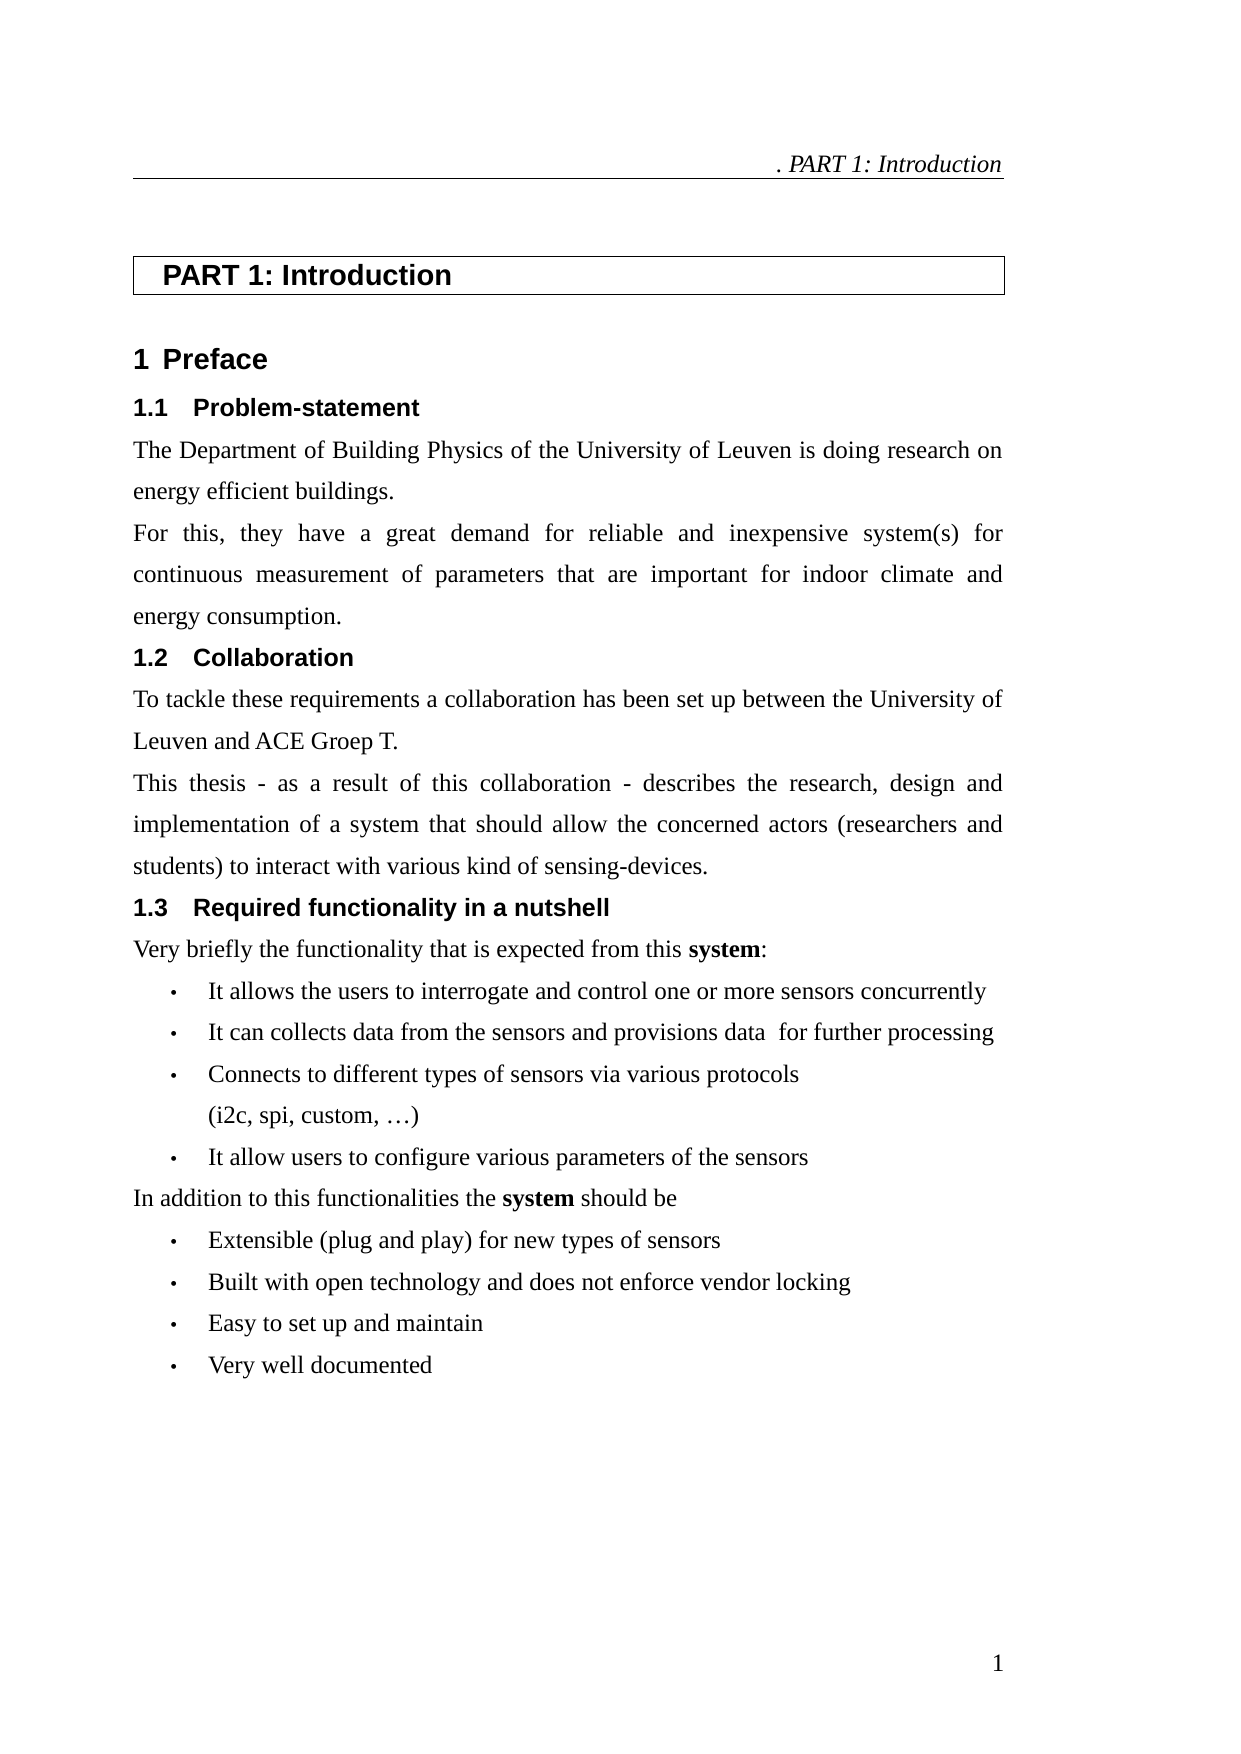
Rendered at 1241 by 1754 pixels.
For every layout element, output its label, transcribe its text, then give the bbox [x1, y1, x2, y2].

text This thesis - as a result of this collaboration - describes the research, design and implementation of a system that should allow the concerned actors (researchers and students) to interact with various kind of sensing-devices. [133, 769, 1004, 879]
text Very briefly the functionality that is expected from this system: [133, 935, 1004, 963]
subtitle Collaboration [133, 644, 1004, 672]
list Extensible (plug and play) for new types of sensors [170, 1226, 1004, 1254]
list Built with open technology and does not enforce vendor locking [170, 1268, 1004, 1295]
text To tackle these requirements a collaboration has been set up between the University of Leuven and ACE Groep T. [133, 686, 1004, 755]
list Very well documented [170, 1351, 1004, 1378]
subtitle Problem-statement [133, 394, 1004, 422]
subtitle PART 1: Introduction [134, 257, 1004, 294]
list In addition to this functionalities the system should be [133, 1184, 1004, 1212]
subtitle Preface [133, 343, 1004, 376]
subtitle Required functionality in a nutshell [133, 893, 1004, 921]
list It allows the users to interrogate and control one or more sensors concurrently [170, 977, 1004, 1004]
list It allow users to configure various parameters of the sensors [170, 1143, 1004, 1171]
list Easy to set up and maintain [170, 1309, 1004, 1337]
list Connects to different types of sensors via various protocols (i2c, spi, custom, …) [170, 1060, 1004, 1129]
text The Department of Building Physics of the University of Leuven is doing research on energy efficient buildings. [133, 436, 1004, 505]
list It can collects data from the sensors and provisions data for further processing [170, 1018, 1004, 1046]
text For this, they have a great demand for reliable and inexpensive system(s) for continuous measurement of parameters that are important for indoor climate and energy consumption. [133, 519, 1004, 630]
